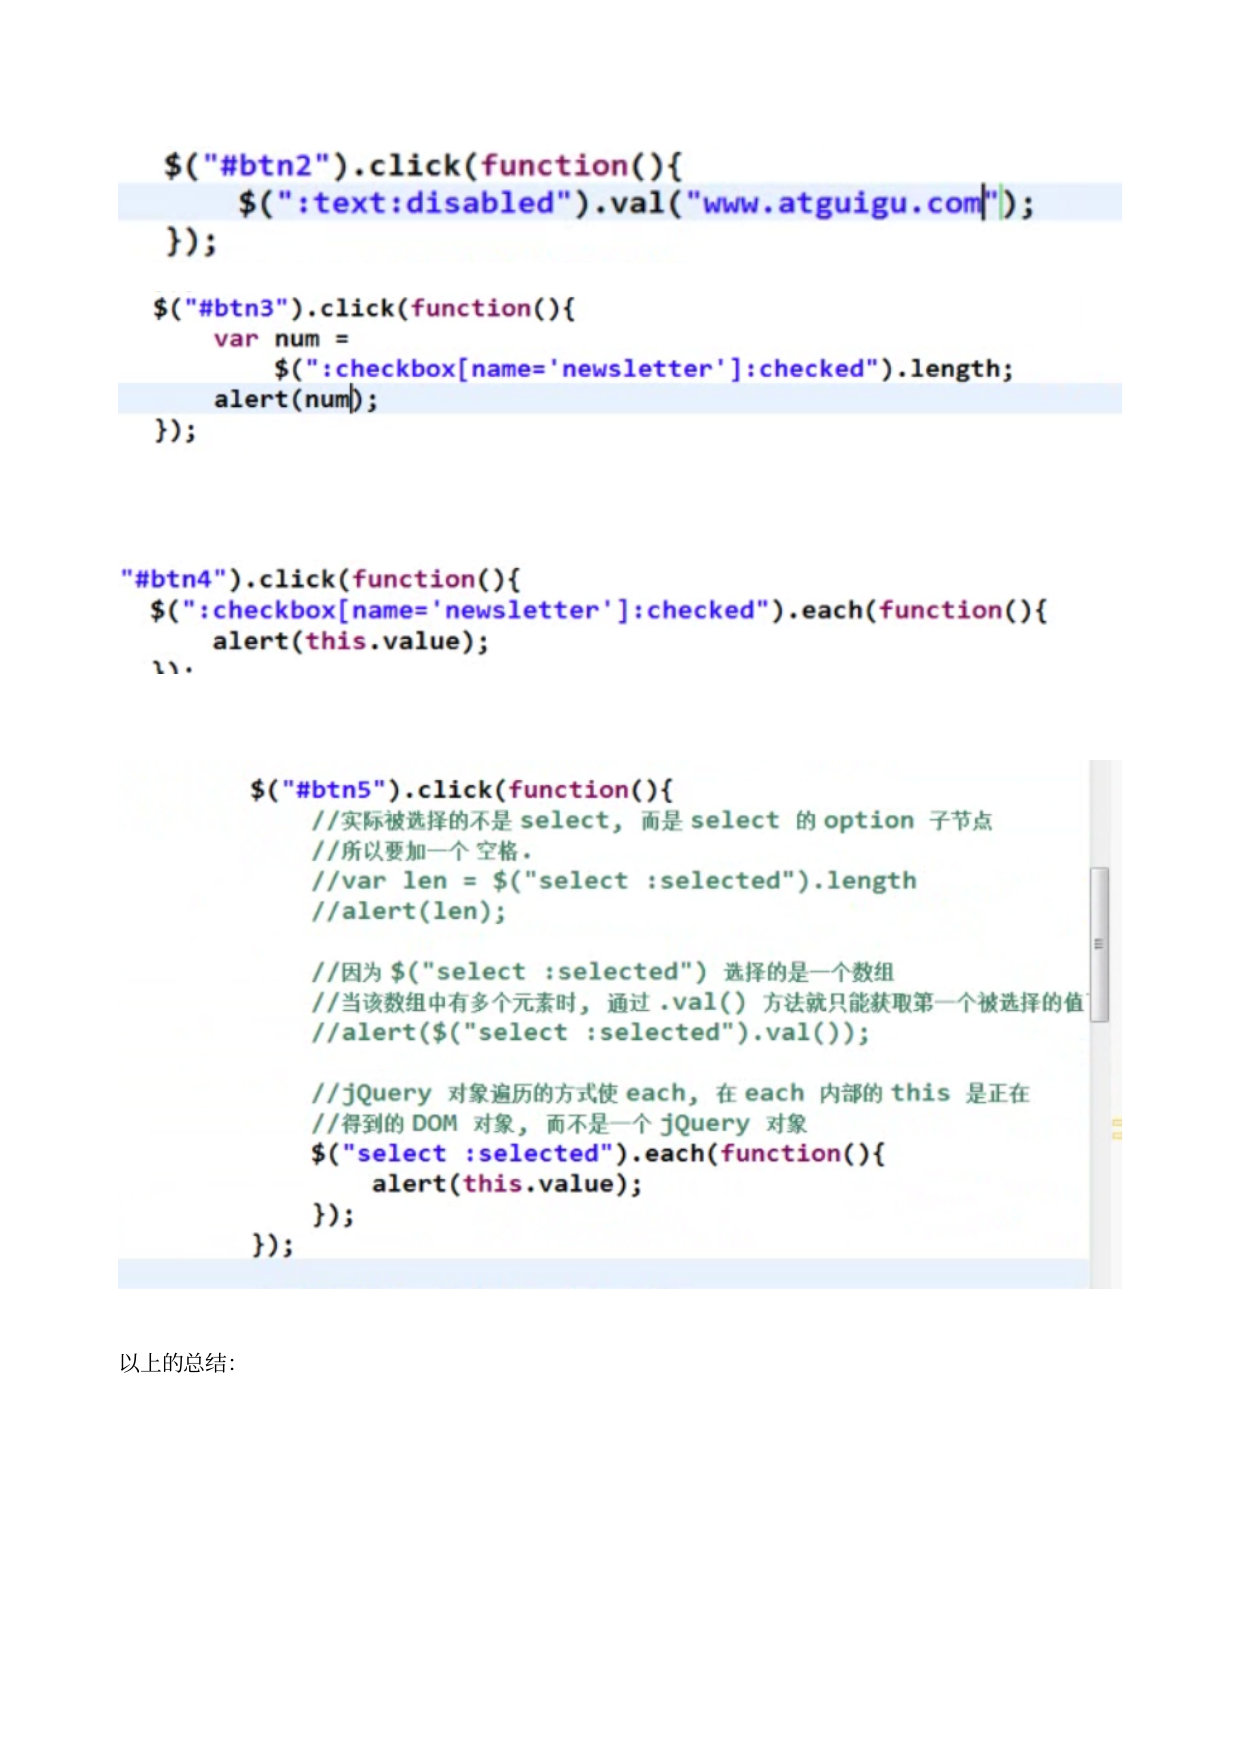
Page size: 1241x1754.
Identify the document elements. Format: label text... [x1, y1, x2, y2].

picture [118, 291, 1123, 473]
picture [118, 146, 1123, 263]
picture [118, 760, 1123, 1289]
picture [118, 559, 1123, 674]
text 以上的总结： [118, 1346, 1122, 1378]
